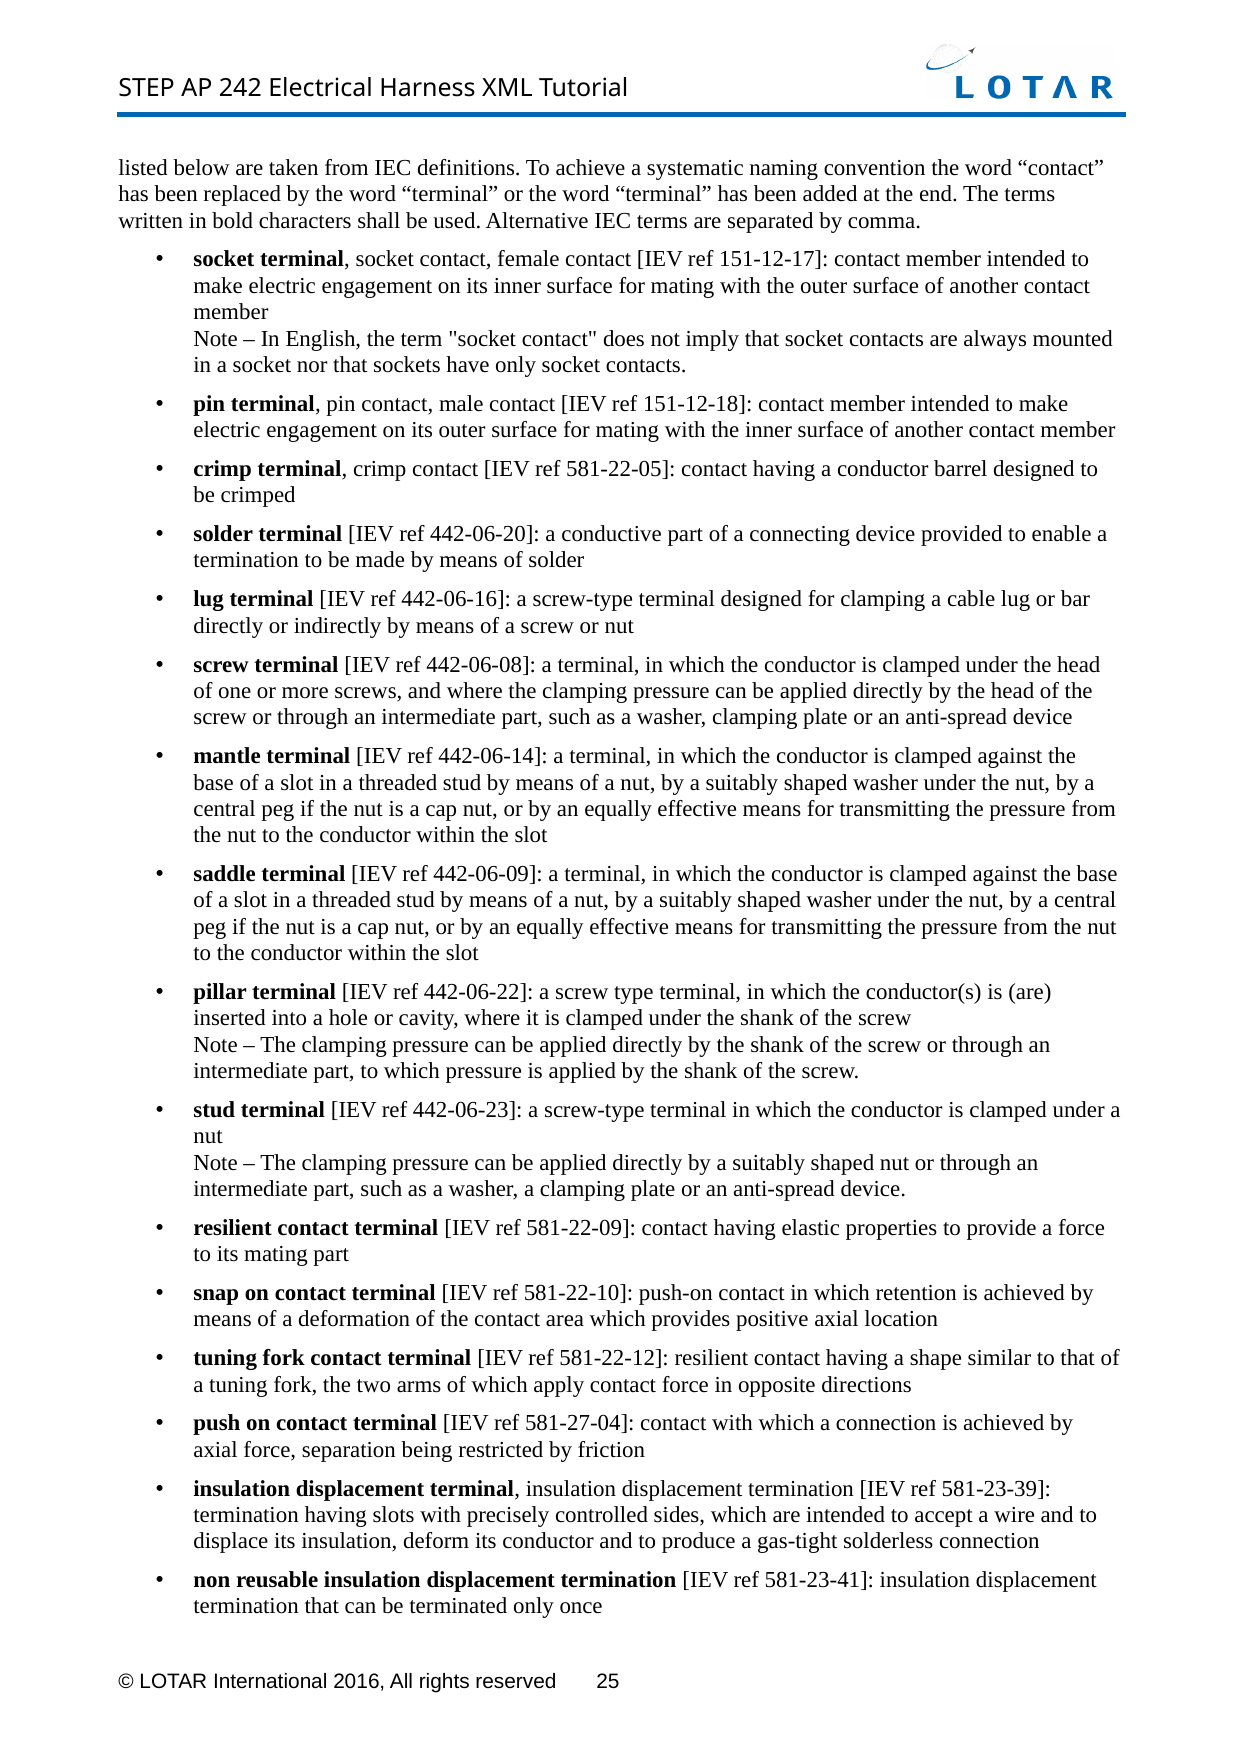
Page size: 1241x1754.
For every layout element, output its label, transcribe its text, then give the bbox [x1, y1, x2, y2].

text listed below are taken from IEC definitions. To achieve a systematic naming convention the word “contact” has been replaced by the word “terminal” or the word “terminal” has been added at the end. The terms written in bold characters shall be used. Alternative IEC terms are separated by comma. [118, 154, 1122, 233]
list snap on contact terminal [IEV ref 581-22-10]: push-on contact in which retention is achieved by means of a deformation of the contact area which provides positive axial location [156, 1279, 1122, 1332]
list pin terminal, pin contact, male contact [IEV ref 151-12-18]: contact member intended to make electric engagement on its outer surface for mating with the inner surface of another contact member [156, 390, 1122, 442]
list insulation displacement terminal, insulation displacement termination [IEV ref 581-23-39]: termination having slots with precisely controlled sides, which are intended to accept a wire and to displace its insulation, deform its conductor and to produce a gas-tight solderless connection [156, 1475, 1122, 1554]
list lug terminal [IEV ref 442-06-16]: a screw-type terminal designed for clamping a cable lug or bar directly or indirectly by means of a screw or nut [156, 585, 1122, 638]
list saddle terminal [IEV ref 442-06-09]: a terminal, in which the conductor is clamped against the base of a slot in a threaded stud by means of a nut, by a suitably shaped washer under the nut, by a central peg if the nut is a cap nut, or by an equally effective means for transmitting the pressure from the nut to the conductor within the slot [156, 860, 1122, 966]
list tuning fork contact terminal [IEV ref 581-22-12]: resilient contact having a shape similar to that of a tuning fork, the two arms of which apply contact force in opposite directions [156, 1344, 1122, 1397]
list solder terminal [IEV ref 442-06-20]: a conductive part of a connecting device provided to enable a termination to be made by means of solder [156, 520, 1122, 573]
list push on contact terminal [IEV ref 581-27-04]: contact with which a connection is achieved by axial force, separation being restricted by friction [156, 1409, 1122, 1462]
list socket terminal, socket contact, female contact [IEV ref 151-12-17]: contact member intended to make electric engagement on its inner surface for mating with the outer surface of another contact member Note – In English, the term "socket contact" does not imply that socket contacts are always mounted in a socket nor that sockets have only socket contacts. [156, 246, 1122, 377]
list stud terminal [IEV ref 442-06-23]: a screw-type terminal in which the conductor is clamped under a nut Note – The clamping pressure can be applied directly by a suitably shaped nut or through an intermediate part, such as a washer, a clamping plate or an anti-spread device. [156, 1096, 1122, 1201]
list resilient contact terminal [IEV ref 581-22-09]: contact having elastic properties to provide a force to its mating part [156, 1214, 1122, 1267]
list screw terminal [IEV ref 442-06-08]: a terminal, in which the conductor is clamped under the head of one or more screws, and where the clamping pressure can be applied directly by the head of the screw or through an intermediate part, such as a washer, clamping plate or an anti-spread device [156, 651, 1122, 730]
list non reusable insulation displacement termination [IEV ref 581-23-41]: insulation displacement termination that can be terminated only once [156, 1566, 1122, 1619]
list pillar terminal [IEV ref 442-06-22]: a screw type terminal, in which the conductor(s) is (are) inserted into a hole or cavity, where it is clamped under the shank of the screw Note – The clamping pressure can be applied directly by the shank of the screw or through an intermediate part, to which pressure is applied by the shank of the screw. [156, 978, 1122, 1083]
list mantle terminal [IEV ref 442-06-14]: a terminal, in which the conductor is clamped against the base of a slot in a threaded stud by means of a nut, by a suitably shaped washer under the nut, by a central peg if the nut is a cap nut, or by an equally effective means for transmitting the pressure from the nut to the conductor within the slot [156, 742, 1122, 848]
list crimp terminal, crimp contact [IEV ref 581-22-05]: contact having a conductor barrel designed to be crimped [156, 455, 1122, 508]
